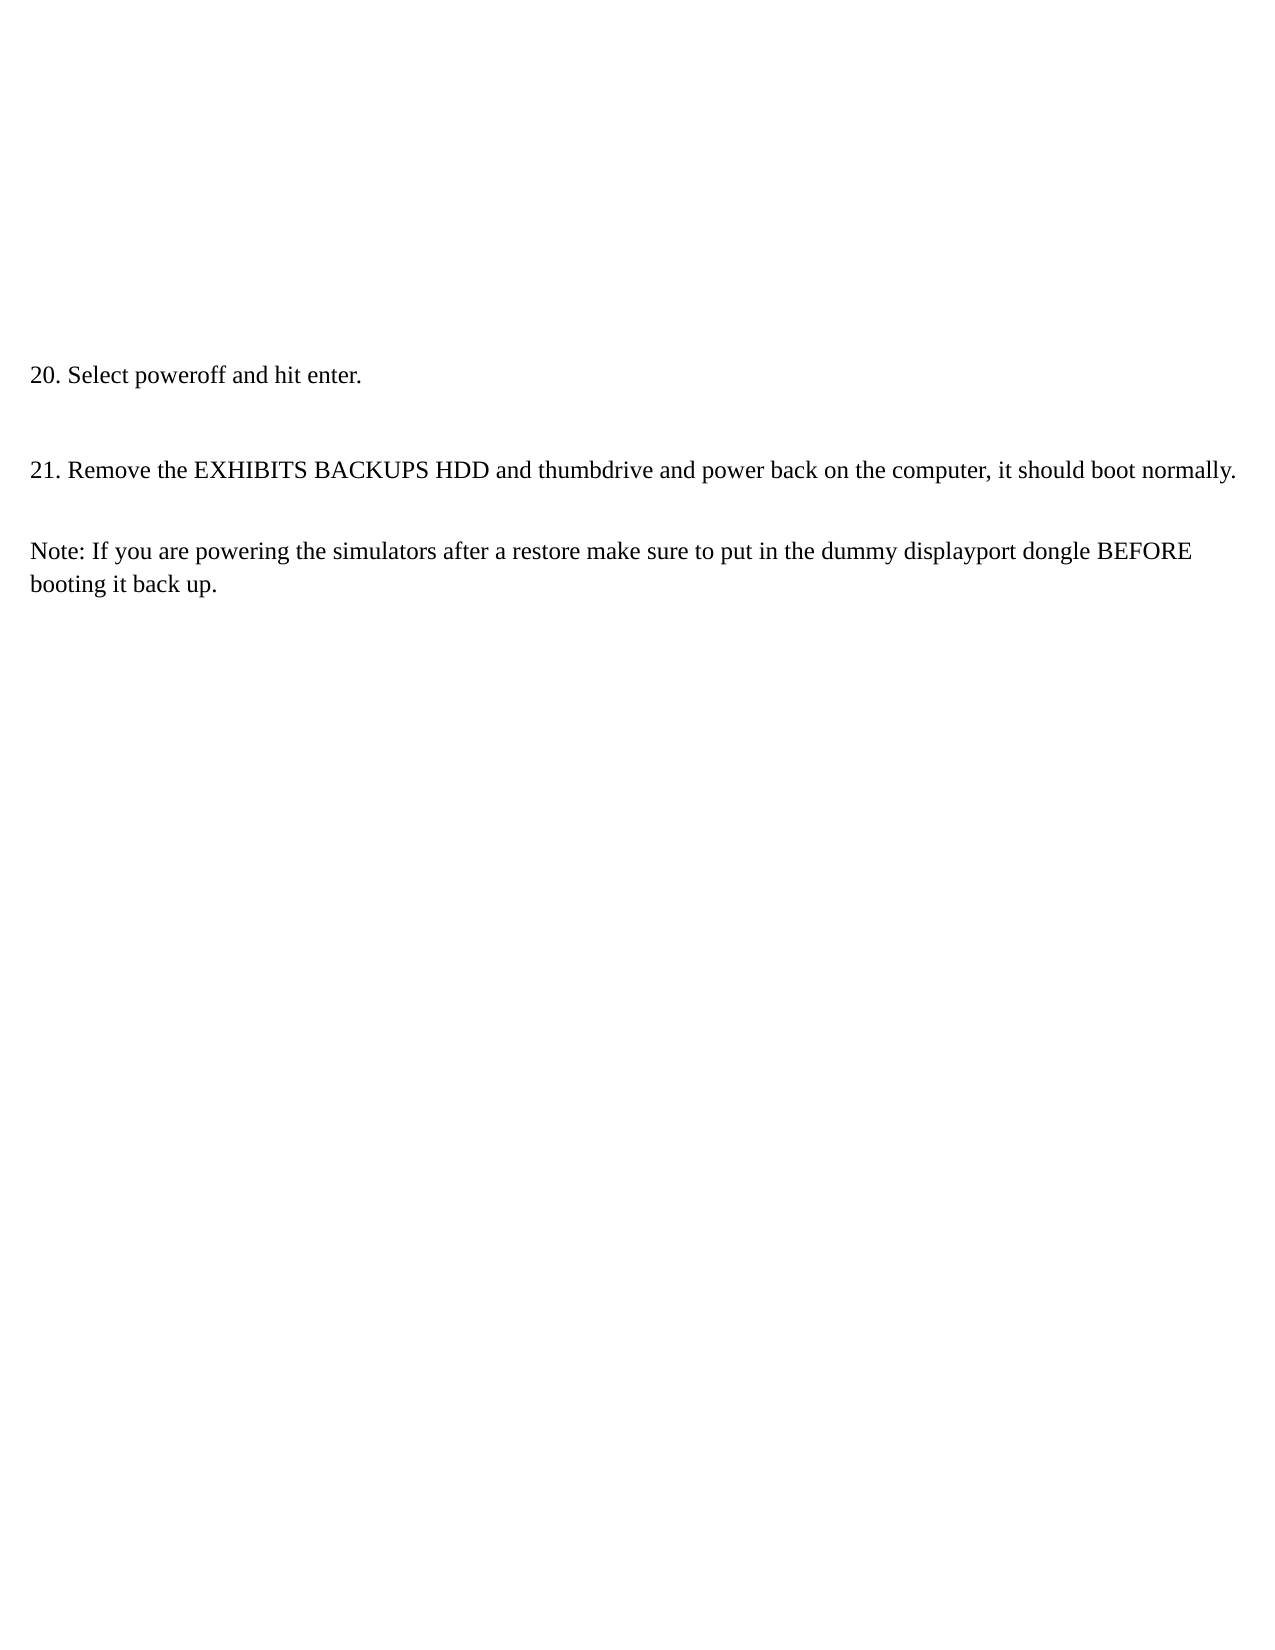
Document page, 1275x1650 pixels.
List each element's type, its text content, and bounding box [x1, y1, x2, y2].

text 21. Remove the EXHIBITS BACKUPS HDD and thumbdrive and power back on the computer, it should boot normally. [30, 455, 1245, 484]
text 20. Select poweroff and hit enter. [30, 30, 1245, 389]
text Note: If you are powering the simulators after a restore make sure to put in the dummy displayport dongle BEFORE booting it back up. [30, 503, 1245, 862]
